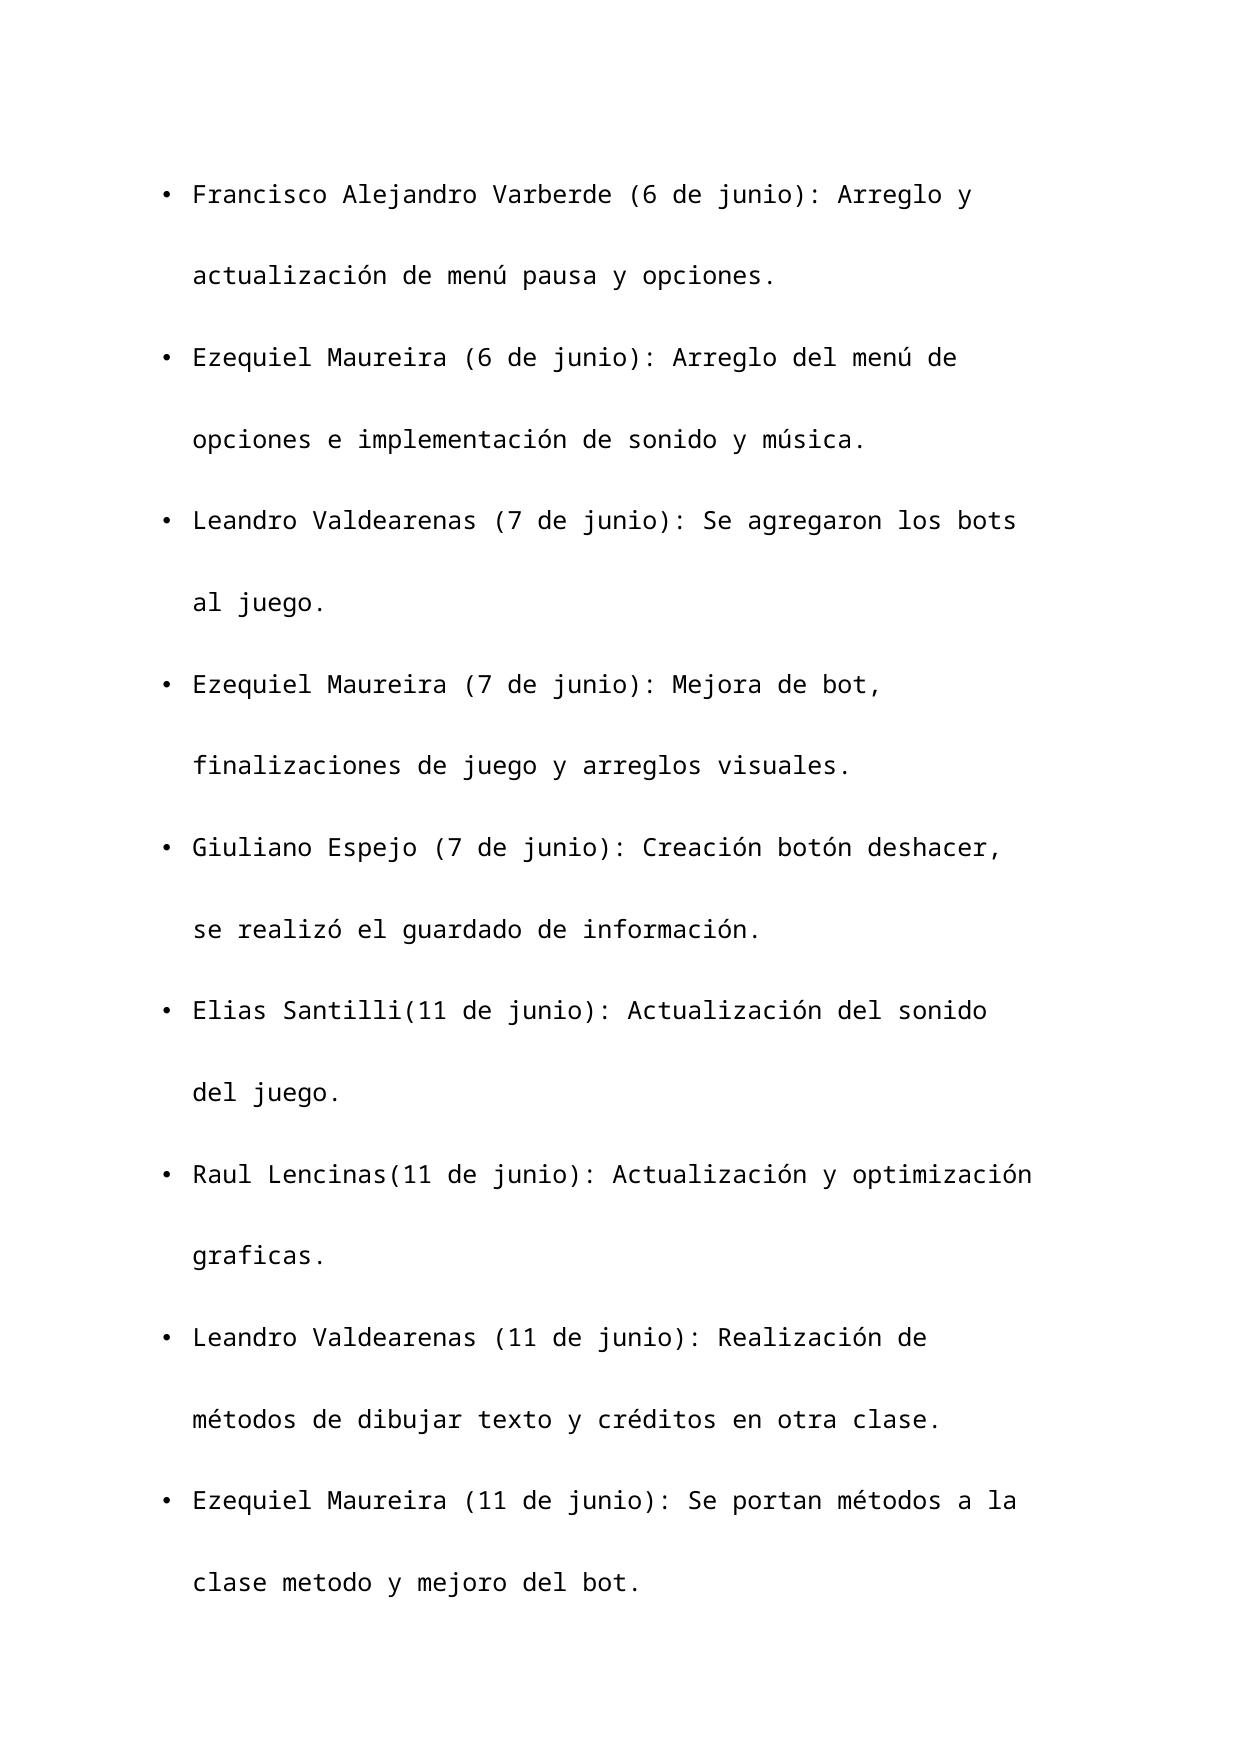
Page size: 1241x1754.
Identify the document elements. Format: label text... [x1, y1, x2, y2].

list Ezequiel Maureira (11 de junio): Se portan métodos a la clase metodo y mejoro del bot. [162, 1483, 1038, 1599]
list Giuliano Espejo (7 de junio): Creación botón deshacer, se realizó el guardado de información. [162, 830, 1038, 945]
list Ezequiel Maureira (6 de junio): Arreglo del menú de opciones e implementación de sonido y música. [162, 340, 1038, 455]
list Leandro Valdearenas (7 de junio): Se agregaron los bots al juego. [162, 503, 1038, 619]
list Raul Lencinas(11 de junio): Actualización y optimización graficas. [162, 1156, 1038, 1272]
list Elias Santilli(11 de junio): Actualización del sonido del juego. [162, 993, 1038, 1109]
list Leandro Valdearenas (11 de junio): Realización de métodos de dibujar texto y créditos en otra clase. [162, 1320, 1038, 1435]
list Ezequiel Maureira (7 de junio): Mejora de bot, finalizaciones de juego y arreglos visuales. [162, 666, 1038, 782]
list Francisco Alejandro Varberde (6 de junio): Arreglo y actualización de menú pausa y opciones. [162, 176, 1038, 292]
